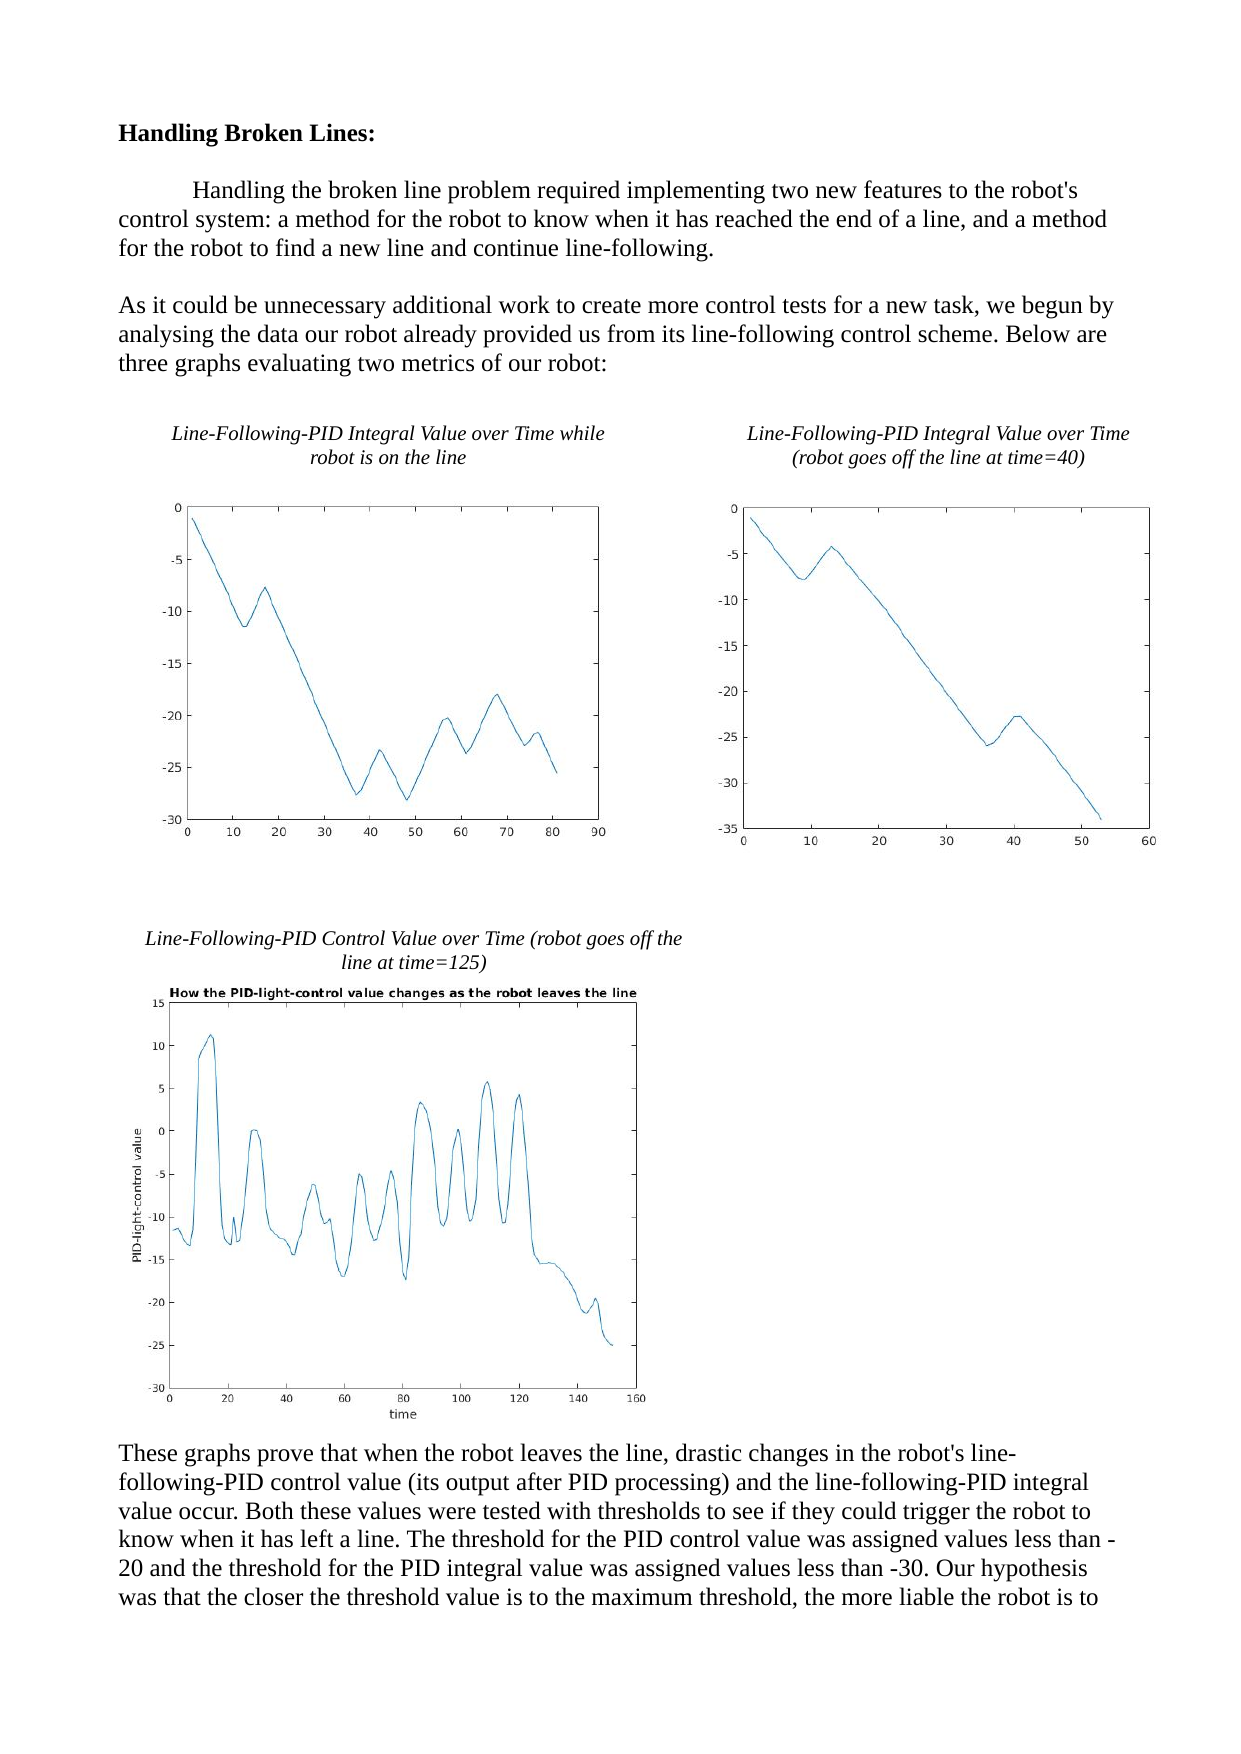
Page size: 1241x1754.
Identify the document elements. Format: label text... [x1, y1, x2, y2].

picture [118, 478, 648, 861]
text These graphs prove that when the robot leaves the line, drastic changes in the robot's line-following-PID control value (its output after PID processing) and the line-following-PID integral value occur. Both these values were tested with thresholds to see if they could trigger the robot to know when it has left a line. The threshold for the PID control value was assigned values less than -20 and the threshold for the PID integral value was assigned values less than -30. Our hypothesis was that the closer the threshold value is to the maximum threshold, the more liable the robot is to [118, 956, 1122, 1611]
text Handling Broken Lines: [118, 118, 1122, 147]
picture [91, 967, 693, 1439]
picture [675, 478, 1198, 871]
text As it could be unnecessary additional work to create more control tests for a new task, we begun by analysing the data our robot already provided us from its line-following control scheme. Below are three graphs evaluating two metrics of our robot: [118, 291, 1122, 377]
text Handling the broken line problem required implementing two new features to the robot's control system: a method for the robot to know when it has reached the end of a line, and a method for the robot to find a new line and continue line-following. [118, 176, 1122, 262]
